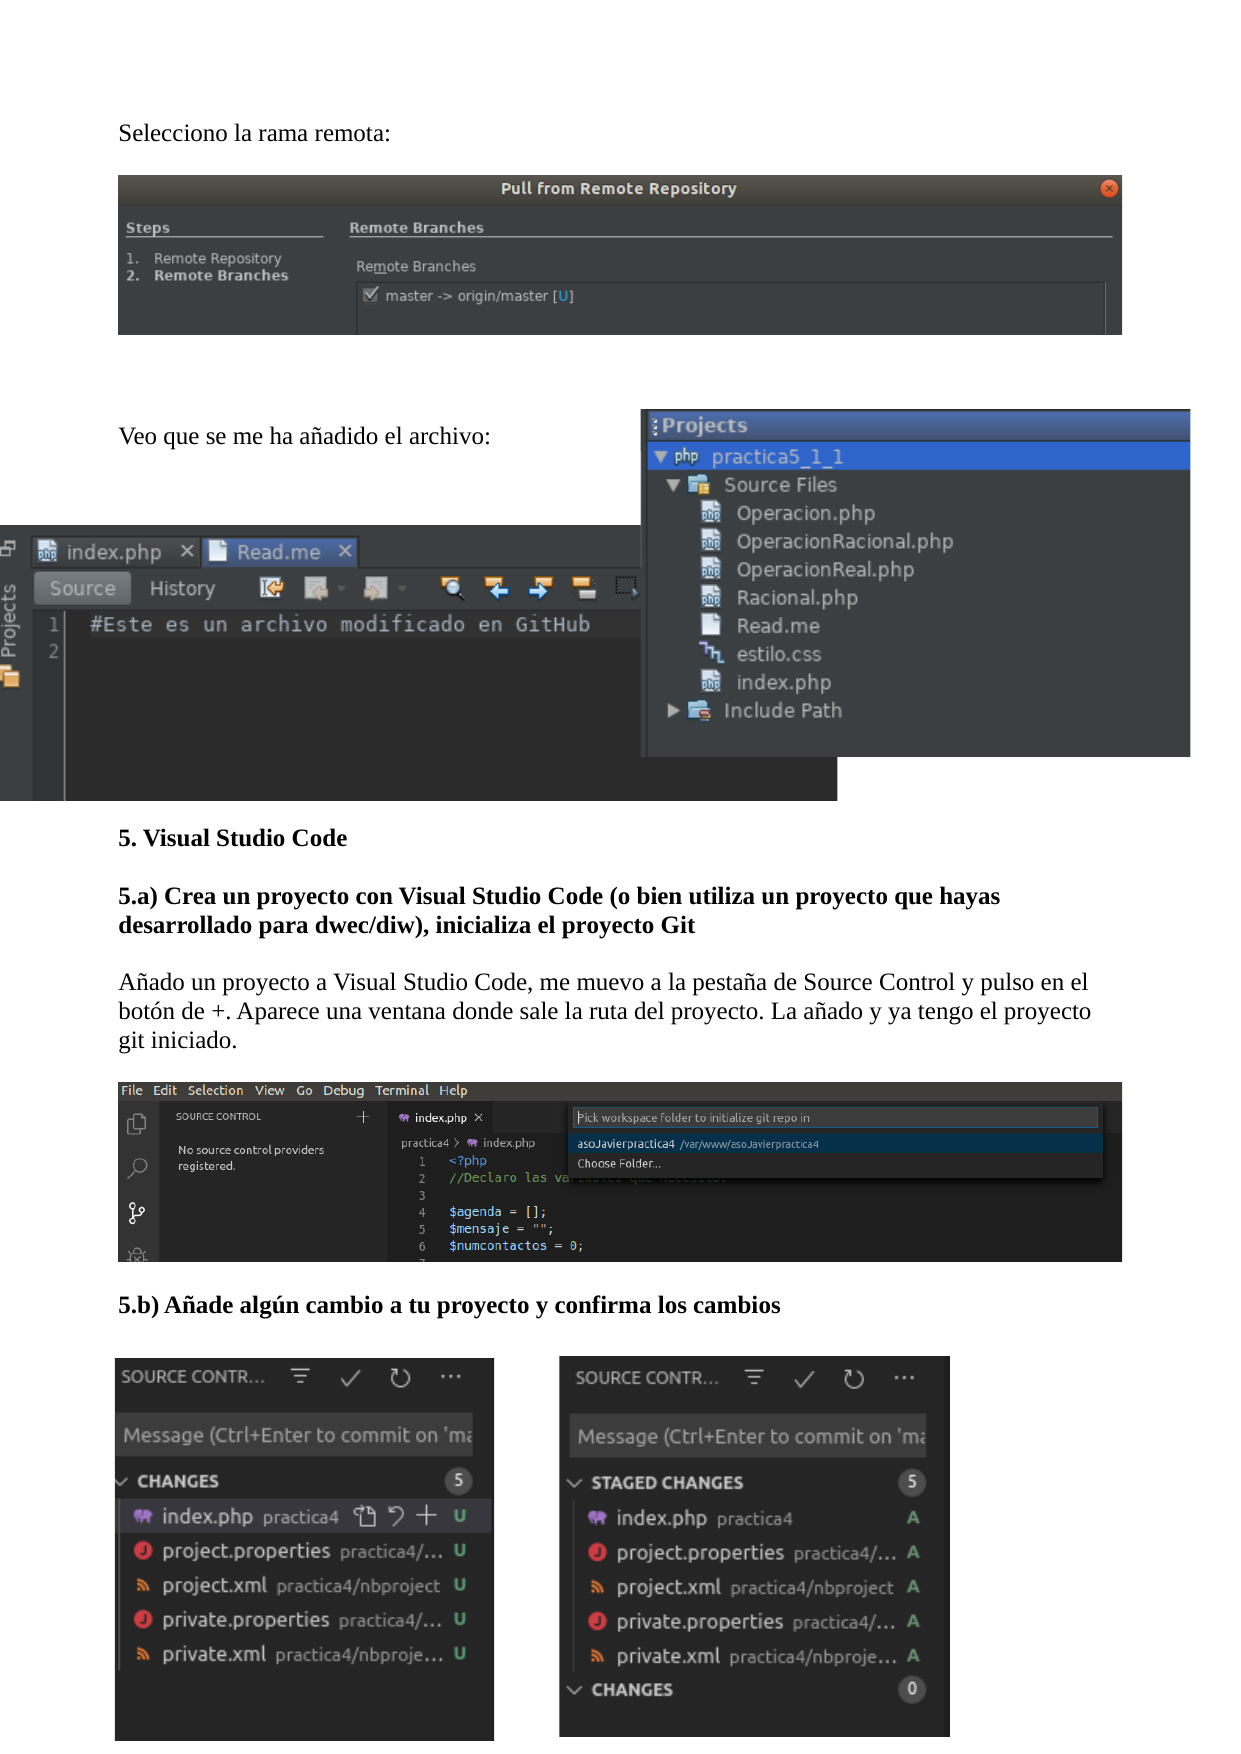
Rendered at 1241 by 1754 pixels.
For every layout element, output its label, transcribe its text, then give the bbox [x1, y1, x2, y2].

text Añado un proyecto a Visual Studio Code, me muevo a la pestaña de Source Control y pulso en el botón de +. Aparece una ventana donde sale la ruta del proyecto. La añado y ya tengo el proyecto git iniciado. [118, 967, 1122, 1053]
picture [118, 1082, 1123, 1262]
picture [118, 175, 1123, 335]
picture [114, 1358, 495, 1741]
picture [0, 409, 1191, 801]
text 5.a) Crea un proyecto con Visual Studio Code (o bien utiliza un proyecto que hayas desarrollado para dwec/diw), inicializa el proyecto Git [118, 881, 1122, 938]
text 5. Visual Studio Code [118, 823, 1122, 852]
text 5.b) Añade algún cambio a tu proyecto y confirma los cambios [118, 1290, 1122, 1319]
picture [559, 1356, 950, 1737]
text Selecciono la rama remota: [118, 118, 1122, 147]
text Veo que se me ha añadido el archivo: [118, 421, 640, 450]
